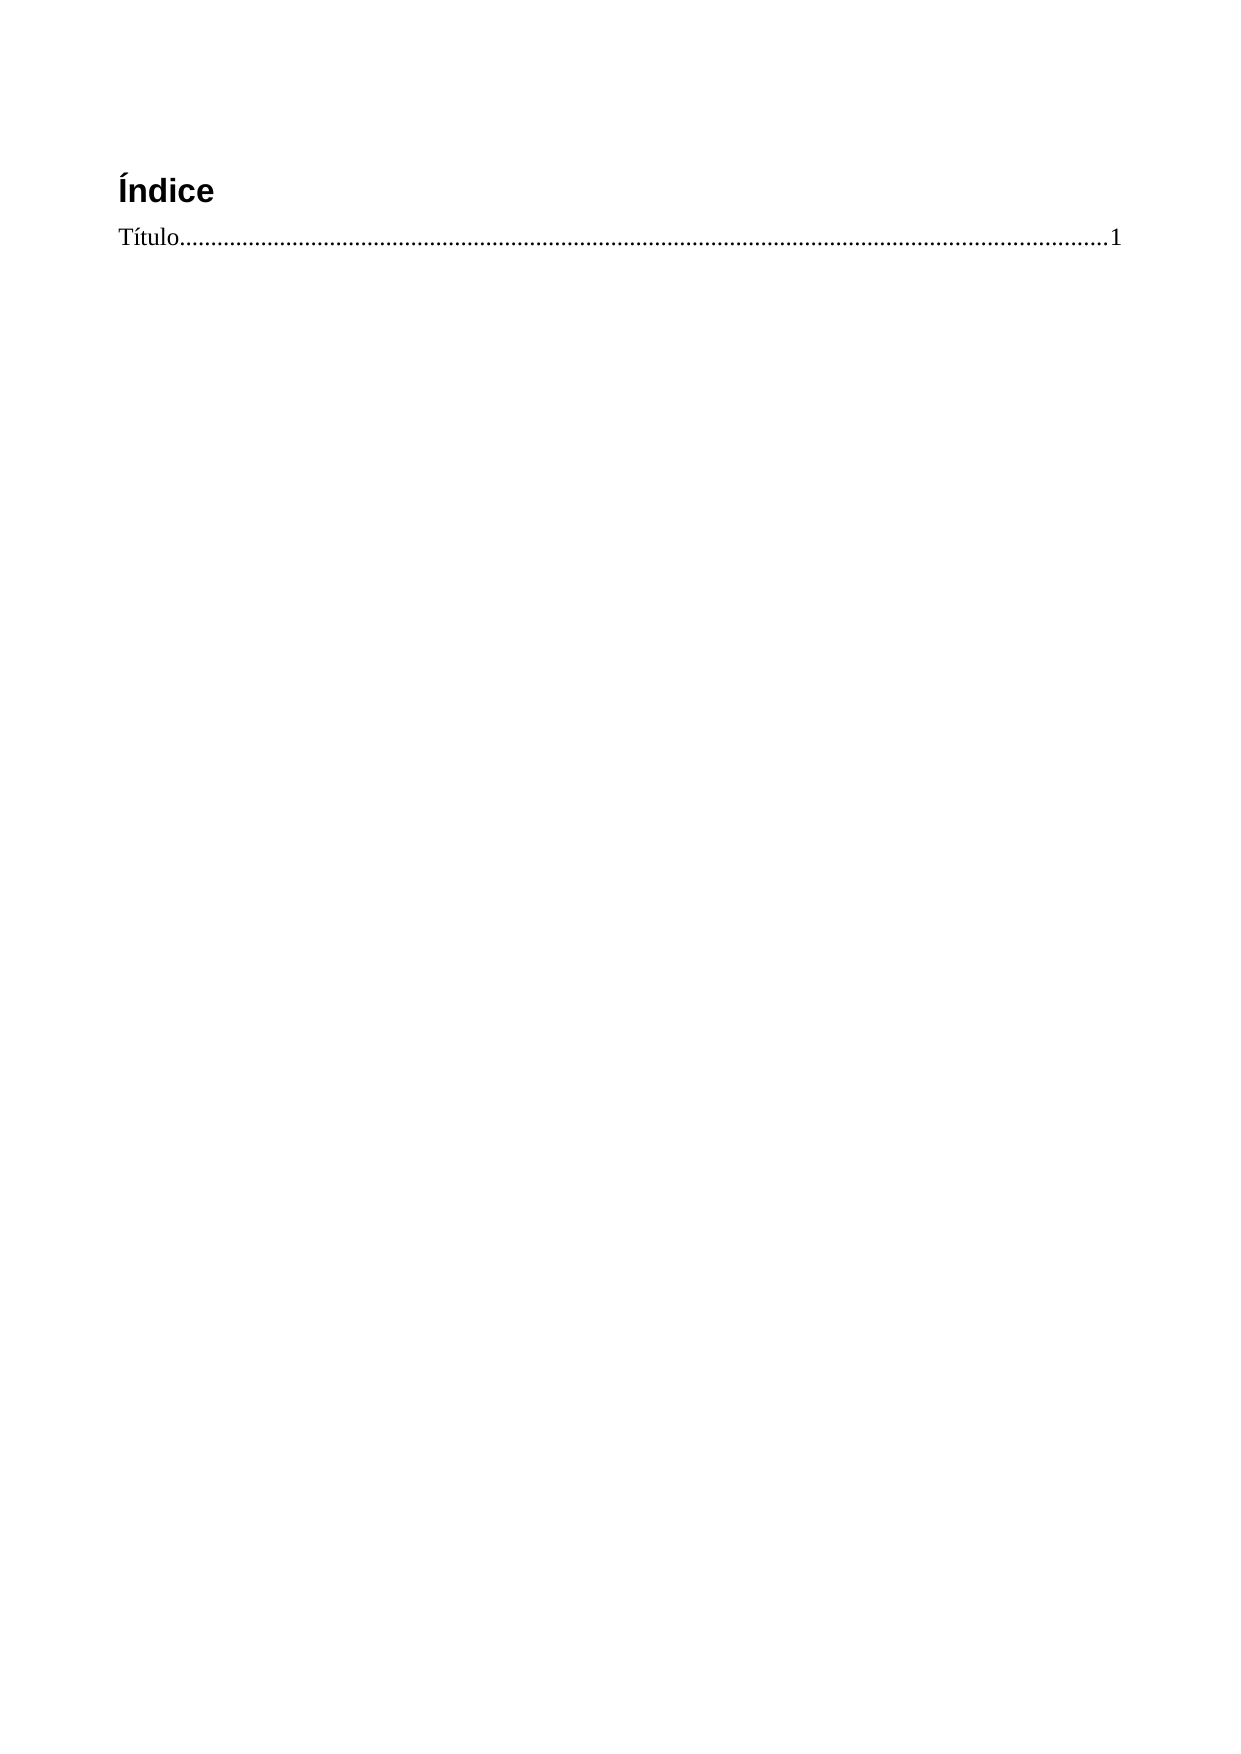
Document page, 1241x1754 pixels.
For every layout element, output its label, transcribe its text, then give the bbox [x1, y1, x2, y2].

subtitle Índice [118, 171, 1122, 210]
text Título 1 [118, 222, 1122, 251]
